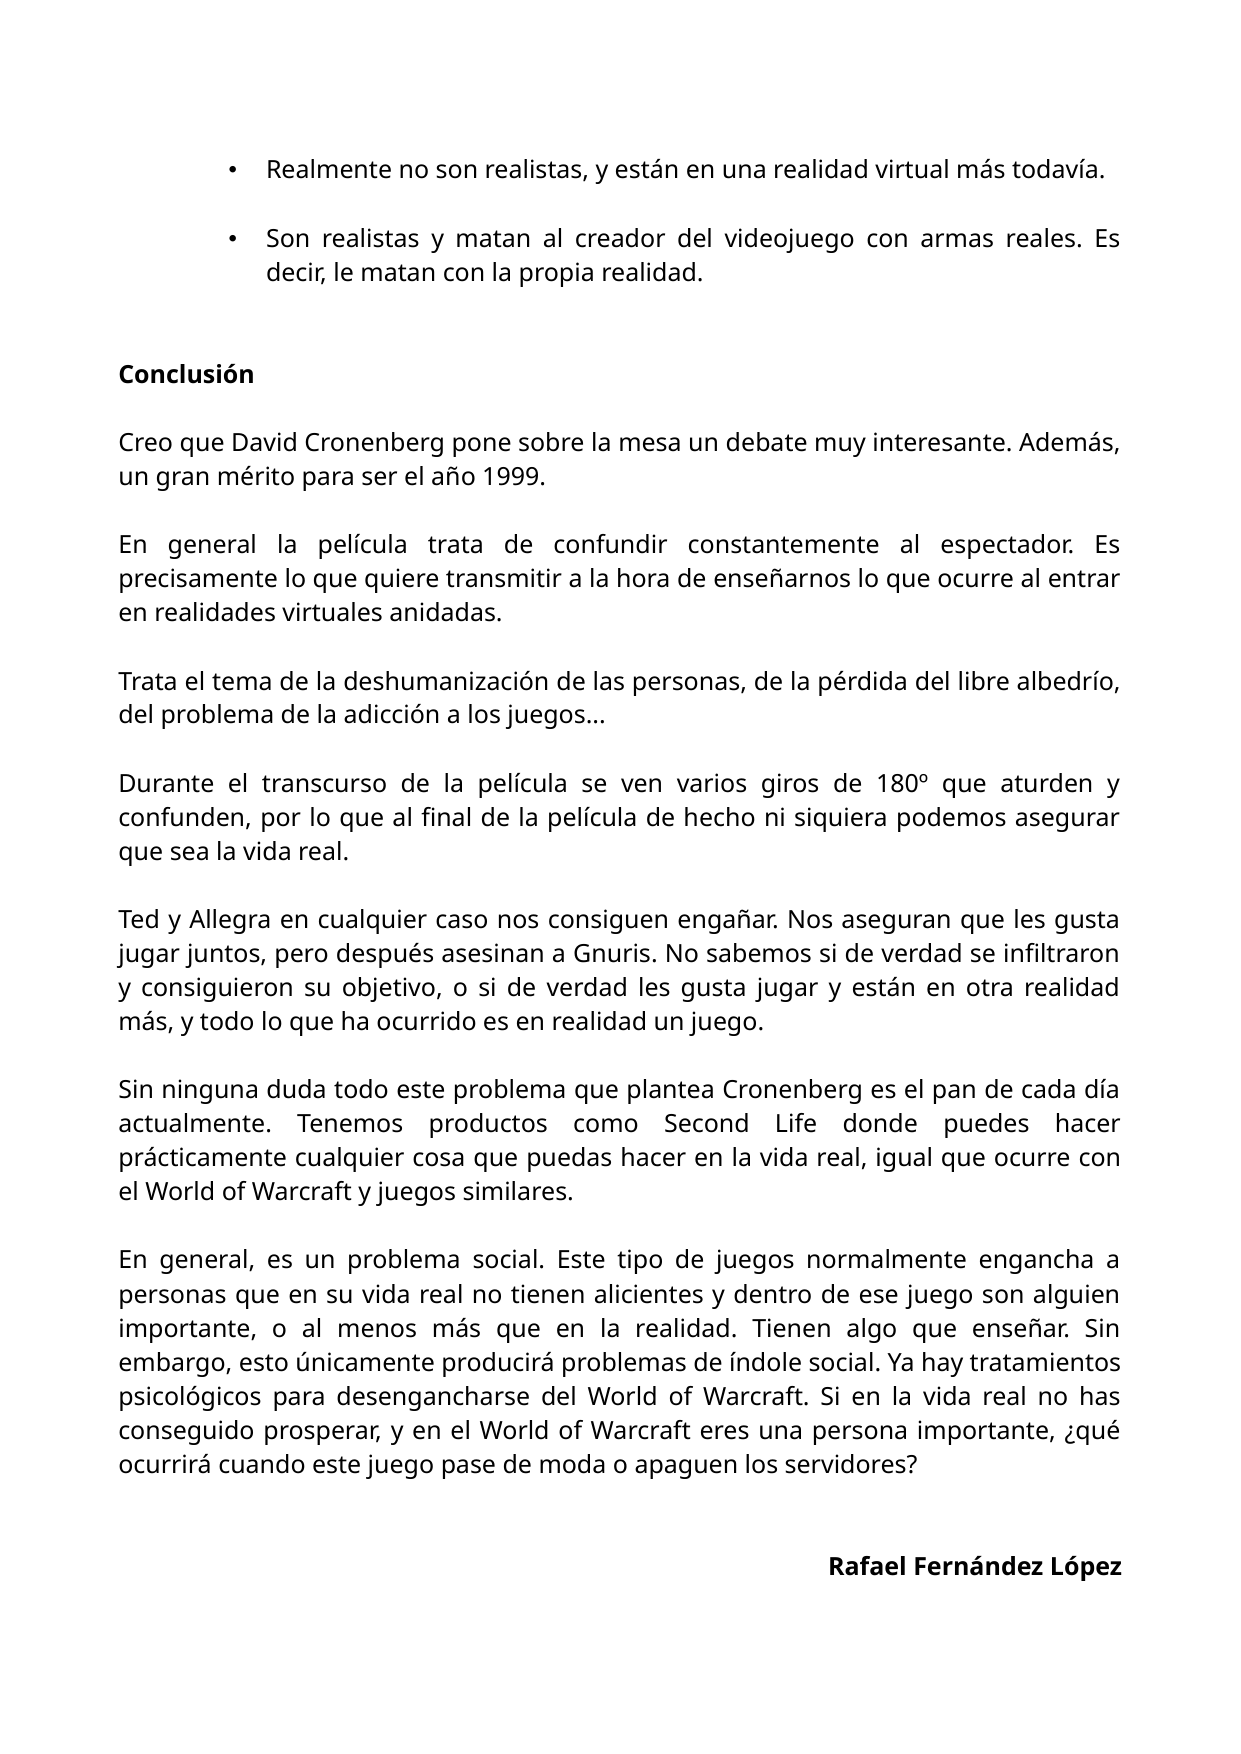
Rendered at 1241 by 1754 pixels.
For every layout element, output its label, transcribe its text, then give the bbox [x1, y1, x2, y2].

text Creo que David Cronenberg pone sobre la mesa un debate muy interesante. Además, un gran mérito para ser el año 1999. [118, 425, 1122, 493]
list Realmente no son realistas, y están en una realidad virtual más todavía. [228, 152, 1122, 186]
text En general la película trata de confundir constantemente al espectador. Es precisamente lo que quiere transmitir a la hora de enseñarnos lo que ocurre al entrar en realidades virtuales anidadas. [118, 527, 1122, 629]
text En general, es un problema social. Este tipo de juegos normalmente engancha a personas que en su vida real no tienen alicientes y dentro de ese juego son alguien importante, o al menos más que en la realidad. Tienen algo que enseñar. Sin embargo, esto únicamente producirá problemas de índole social. Ya hay tratamientos psicológicos para desengancharse del World of Warcraft. Si en la vida real no has conseguido prosperar, y en el World of Warcraft eres una persona importante, ¿qué ocurrirá cuando este juego pase de moda o apaguen los servidores? [118, 1242, 1122, 1481]
text Trata el tema de la deshumanización de las personas, de la pérdida del libre albedrío, del problema de la adicción a los juegos... [118, 663, 1122, 731]
text Durante el transcurso de la película se ven varios giros de 180º que aturden y confunden, por lo que al final de la película de hecho ni siquiera podemos asegurar que sea la vida real. [118, 765, 1122, 867]
text Rafael Fernández López [118, 1549, 1122, 1583]
text Conclusión [118, 357, 1122, 391]
text Sin ninguna duda todo este problema que plantea Cronenberg es el pan de cada día actualmente. Tenemos productos como Second Life donde puedes hacer prácticamente cualquier cosa que puedas hacer en la vida real, igual que ocurre con el World of Warcraft y juegos similares. [118, 1072, 1122, 1208]
text Ted y Allegra en cualquier caso nos consiguen engañar. Nos aseguran que les gusta jugar juntos, pero después asesinan a Gnuris. No sabemos si de verdad se infiltraron y consiguieron su objetivo, o si de verdad les gusta jugar y están en otra realidad más, y todo lo que ha ocurrido es en realidad un juego. [118, 902, 1122, 1038]
list Son realistas y matan al creador del videojuego con armas reales. Es decir, le matan con la propia realidad. [228, 220, 1122, 288]
